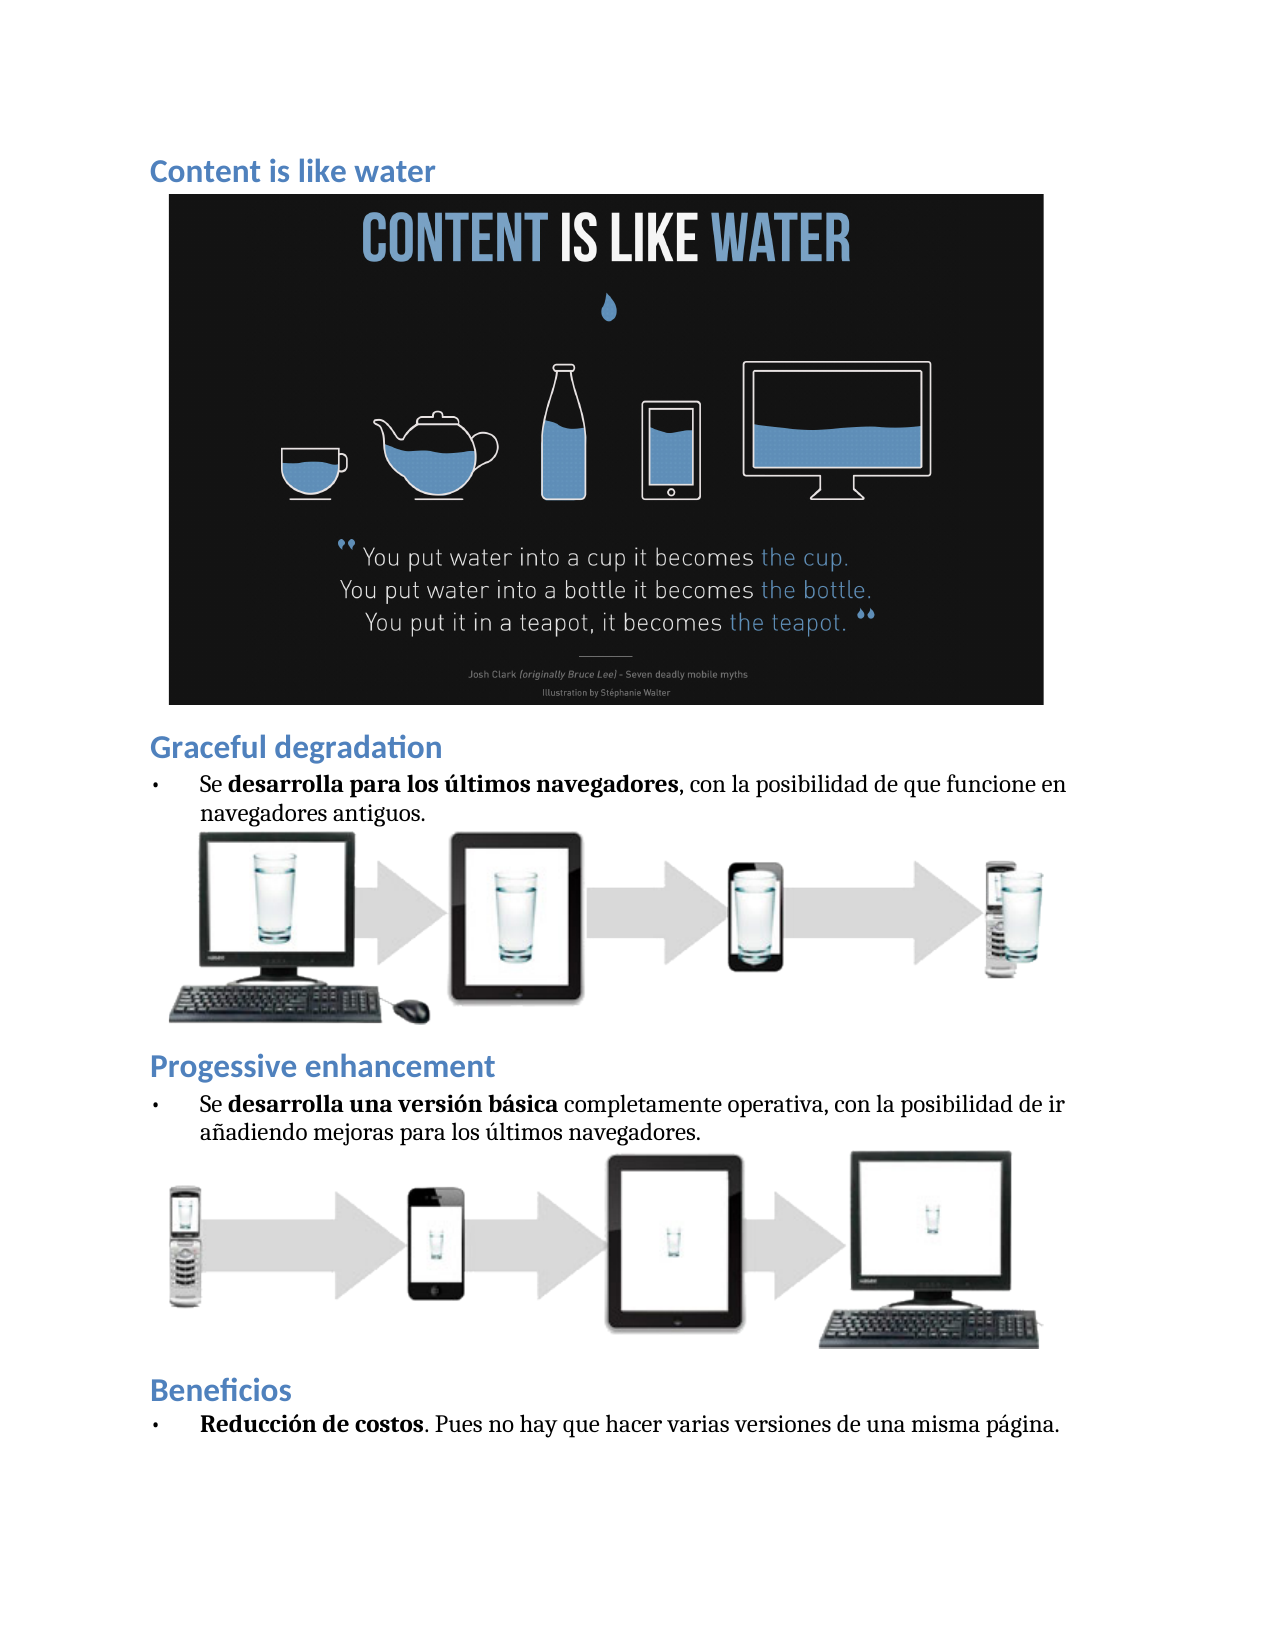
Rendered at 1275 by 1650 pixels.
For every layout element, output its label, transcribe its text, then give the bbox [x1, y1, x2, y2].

list Reducción de costos. Pues no hay que hacer varias versiones de una misma página. [150, 1410, 1125, 1438]
picture [168, 1150, 1044, 1349]
subtitle Content is like water [150, 150, 1125, 191]
picture [168, 831, 1044, 1025]
list Se desarrolla para los últimos navegadores, con la posibilidad de que funcione en navegadores antiguos. [150, 770, 1125, 828]
subtitle Graceful degradation [150, 726, 1125, 766]
picture [168, 194, 1044, 705]
subtitle Progessive enhancement [150, 1045, 1125, 1086]
list Se desarrolla una versión básica completamente operativa, con la posibilidad de ir añadiendo mejoras para los últimos navegadores. [150, 1089, 1125, 1147]
subtitle Beneficios [150, 1369, 1125, 1410]
